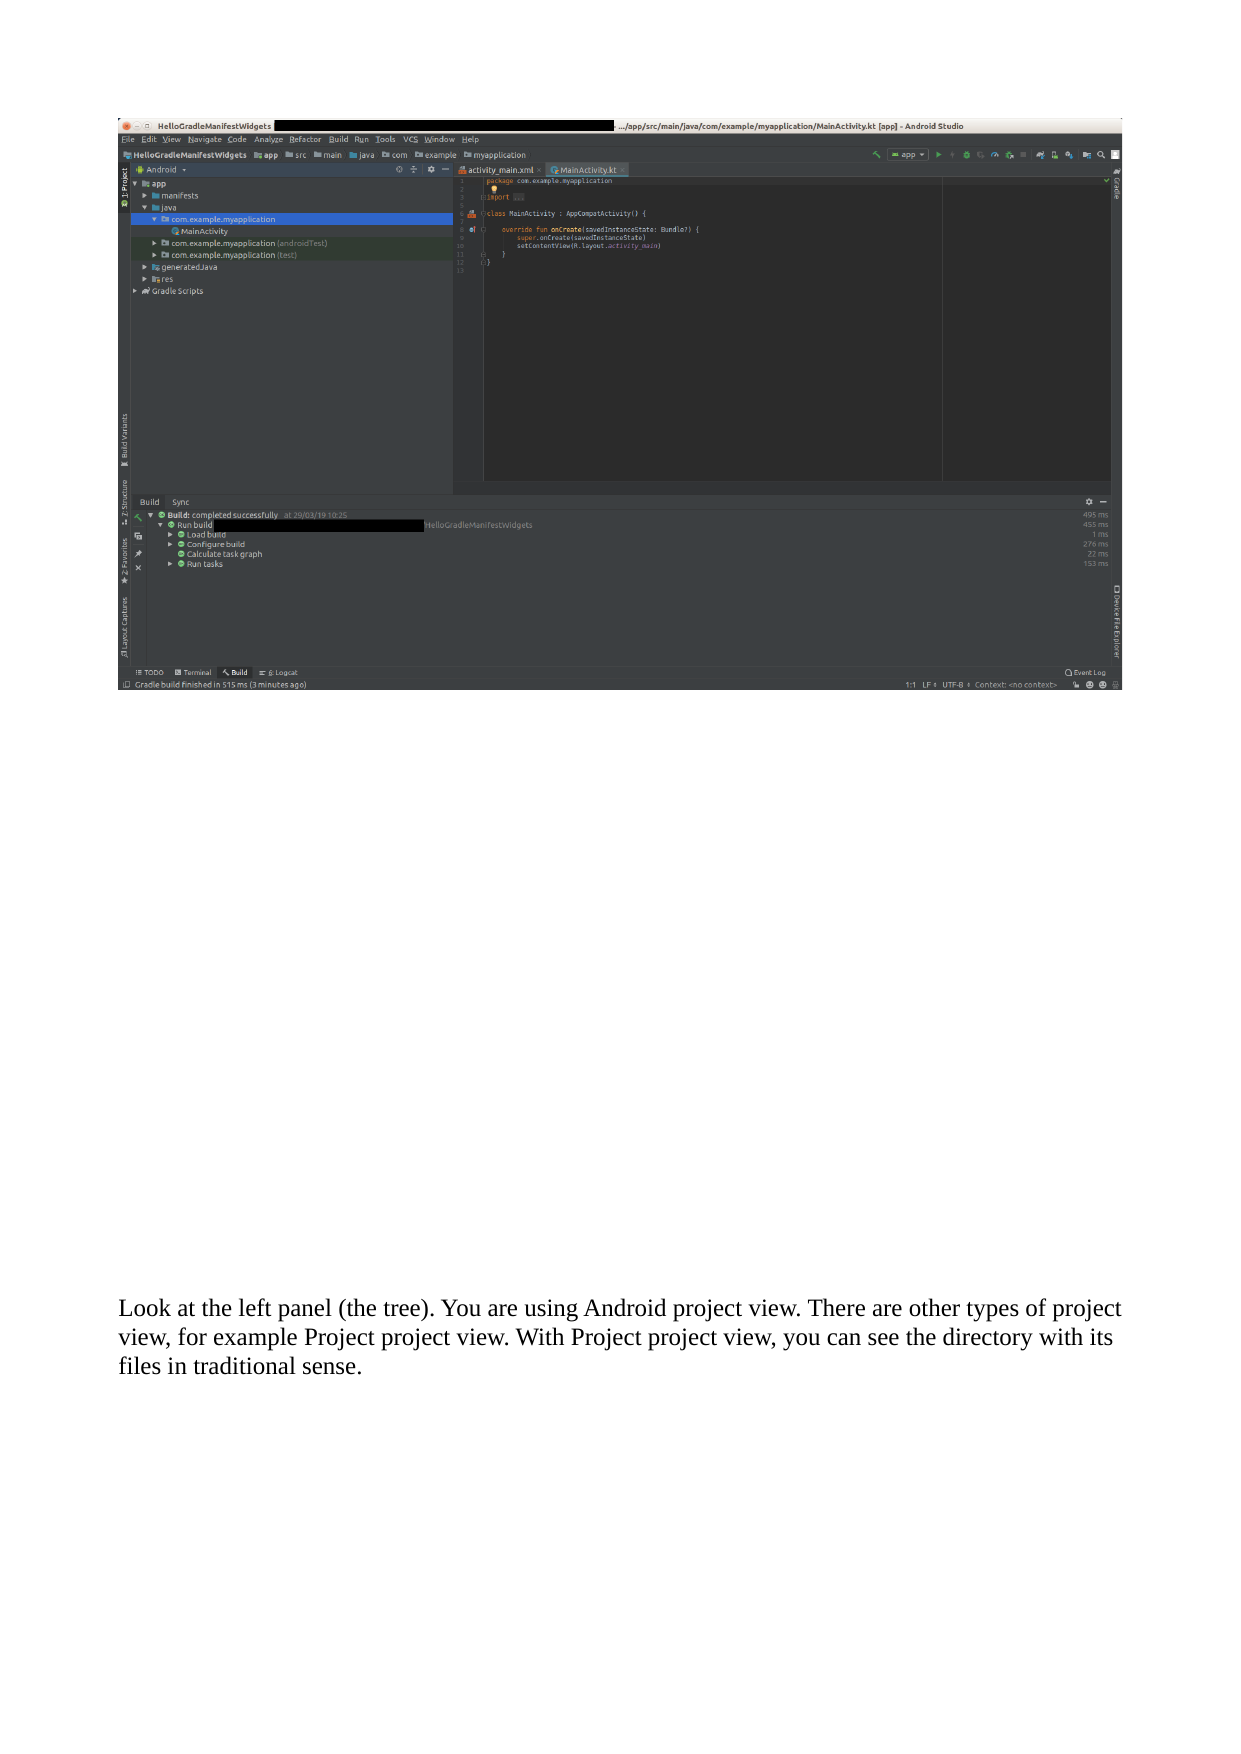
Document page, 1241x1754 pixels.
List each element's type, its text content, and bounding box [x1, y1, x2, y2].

picture [118, 118, 1123, 690]
text Look at the left panel (the tree). You are using Android project view. There are other types of project view, for example Project project view. With Project project view, you can see the directory with its files in traditional sense. [118, 1293, 1122, 1379]
